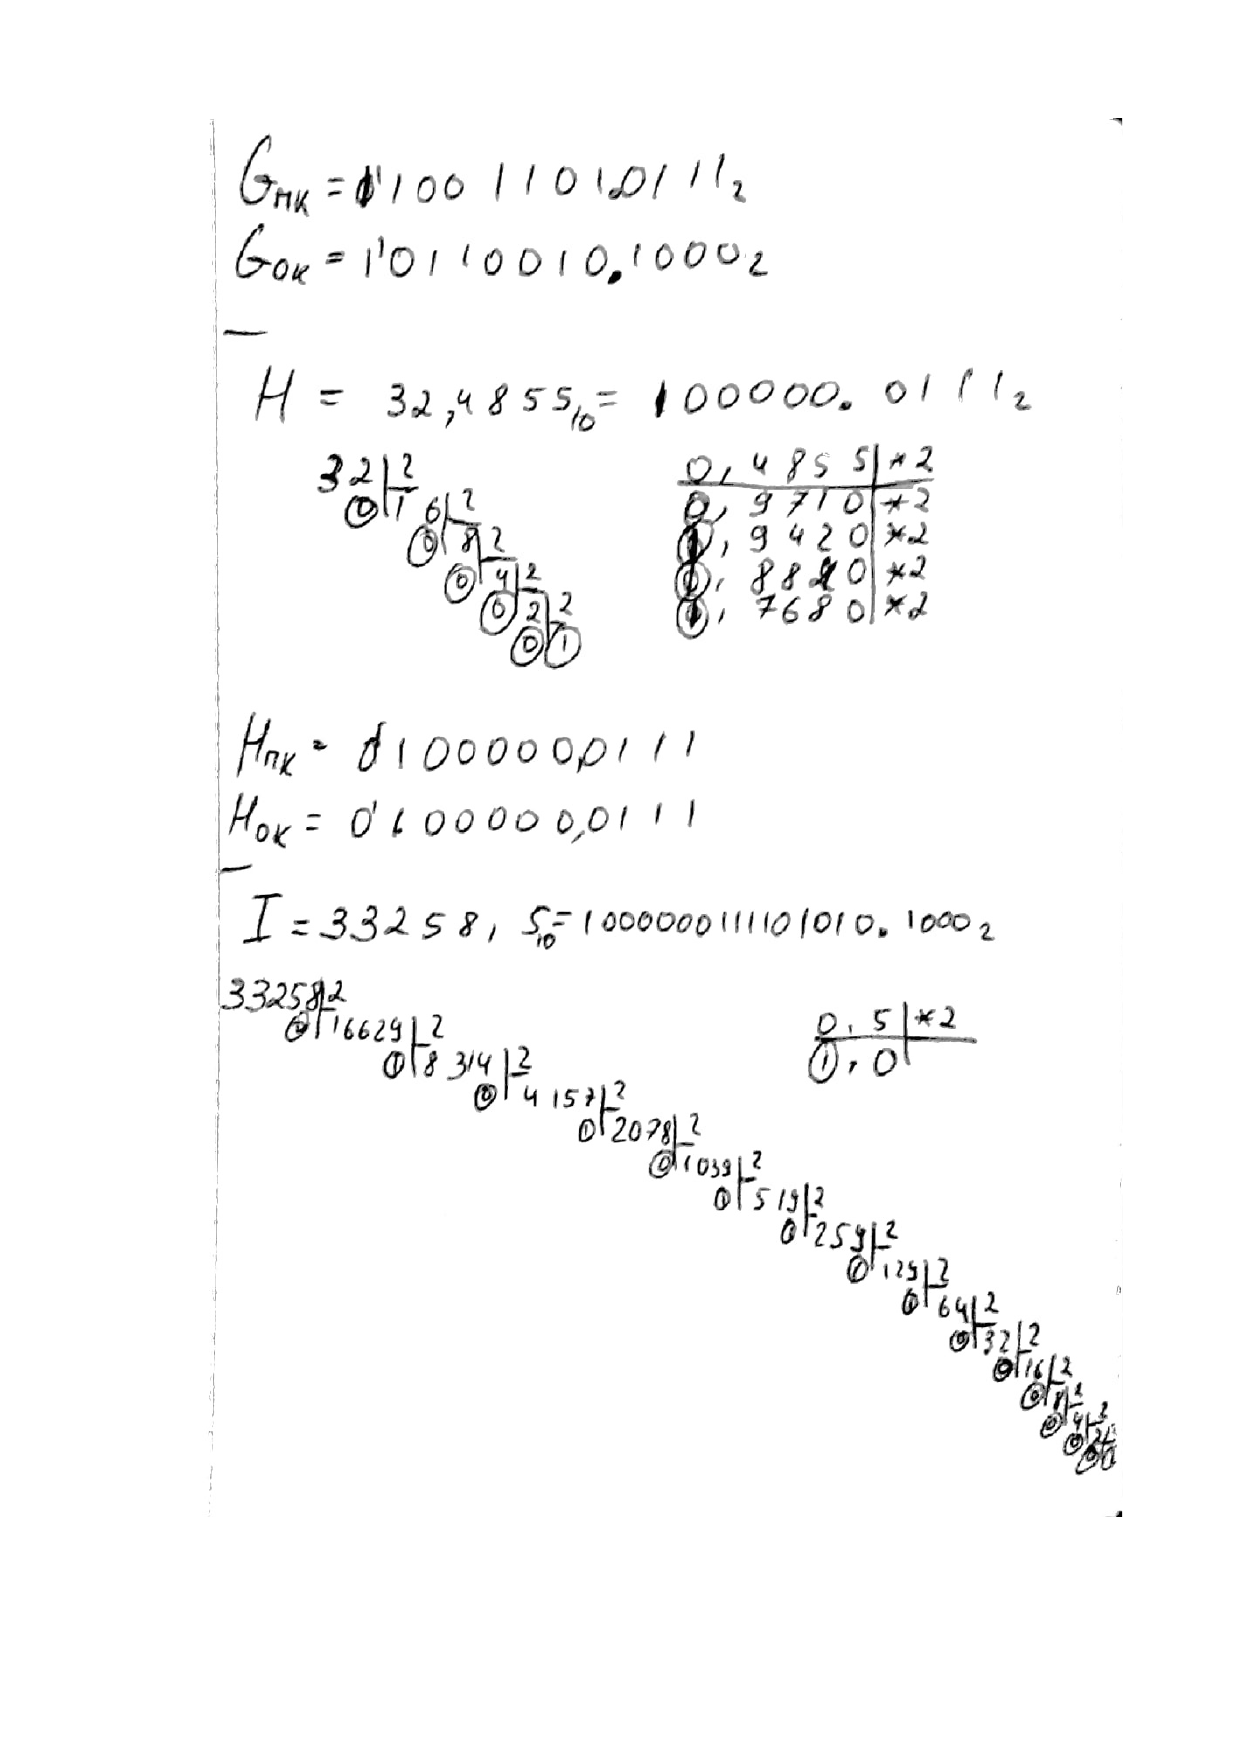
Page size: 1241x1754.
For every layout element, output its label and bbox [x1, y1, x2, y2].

picture [118, 118, 1123, 1517]
